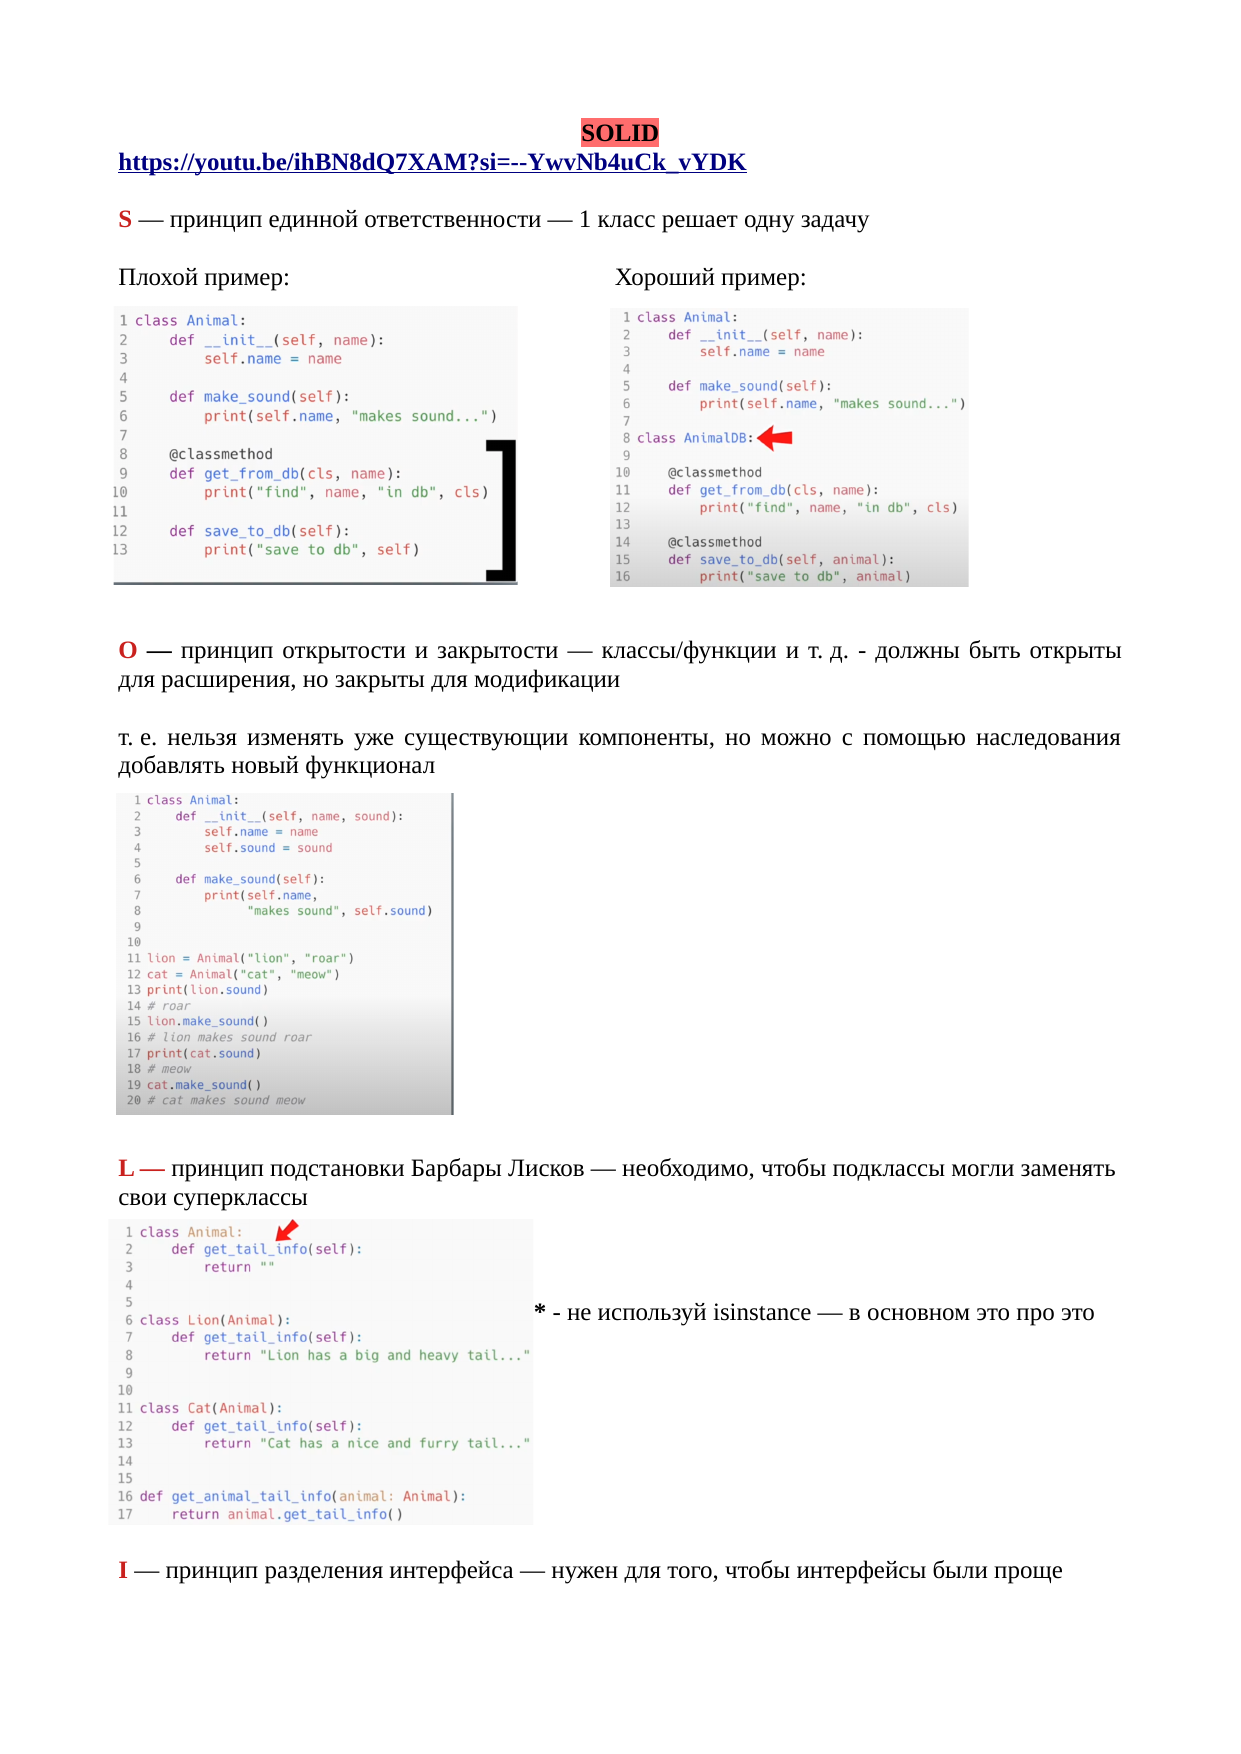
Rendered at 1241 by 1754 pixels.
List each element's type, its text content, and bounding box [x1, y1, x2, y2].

picture [610, 308, 969, 587]
text S — принцип единной ответственности — 1 класс решает одну задачу [118, 176, 1122, 233]
text * - не используй isinstance — в основном это про это [534, 1297, 1122, 1326]
text L — принцип подстановки Барбары Лисков — необходимо, чтобы подклассы могли заменять свои суперклассы [118, 1153, 1122, 1211]
text O — принцип открытости и закрытости — классы/функции и т. д. - должны быть открыты для расширения, но закрыты для модификации [118, 636, 1122, 693]
text SOLID [118, 118, 1122, 147]
text I — принцип разделения интерфейса — нужен для того, чтобы интерфейсы были проще [118, 1556, 1122, 1584]
picture [113, 306, 518, 585]
picture [108, 1219, 534, 1525]
text Плохой пример: Хороший пример: [118, 262, 1122, 291]
picture [116, 793, 454, 1115]
text https://youtu.be/ihBN8dQ7XAM?si=--YwvNb4uCk_vYDK [118, 147, 1122, 176]
text т. е. нельзя изменять уже существующии компоненты, но можно с помощью наследования добавлять новый функционал [118, 722, 1122, 779]
